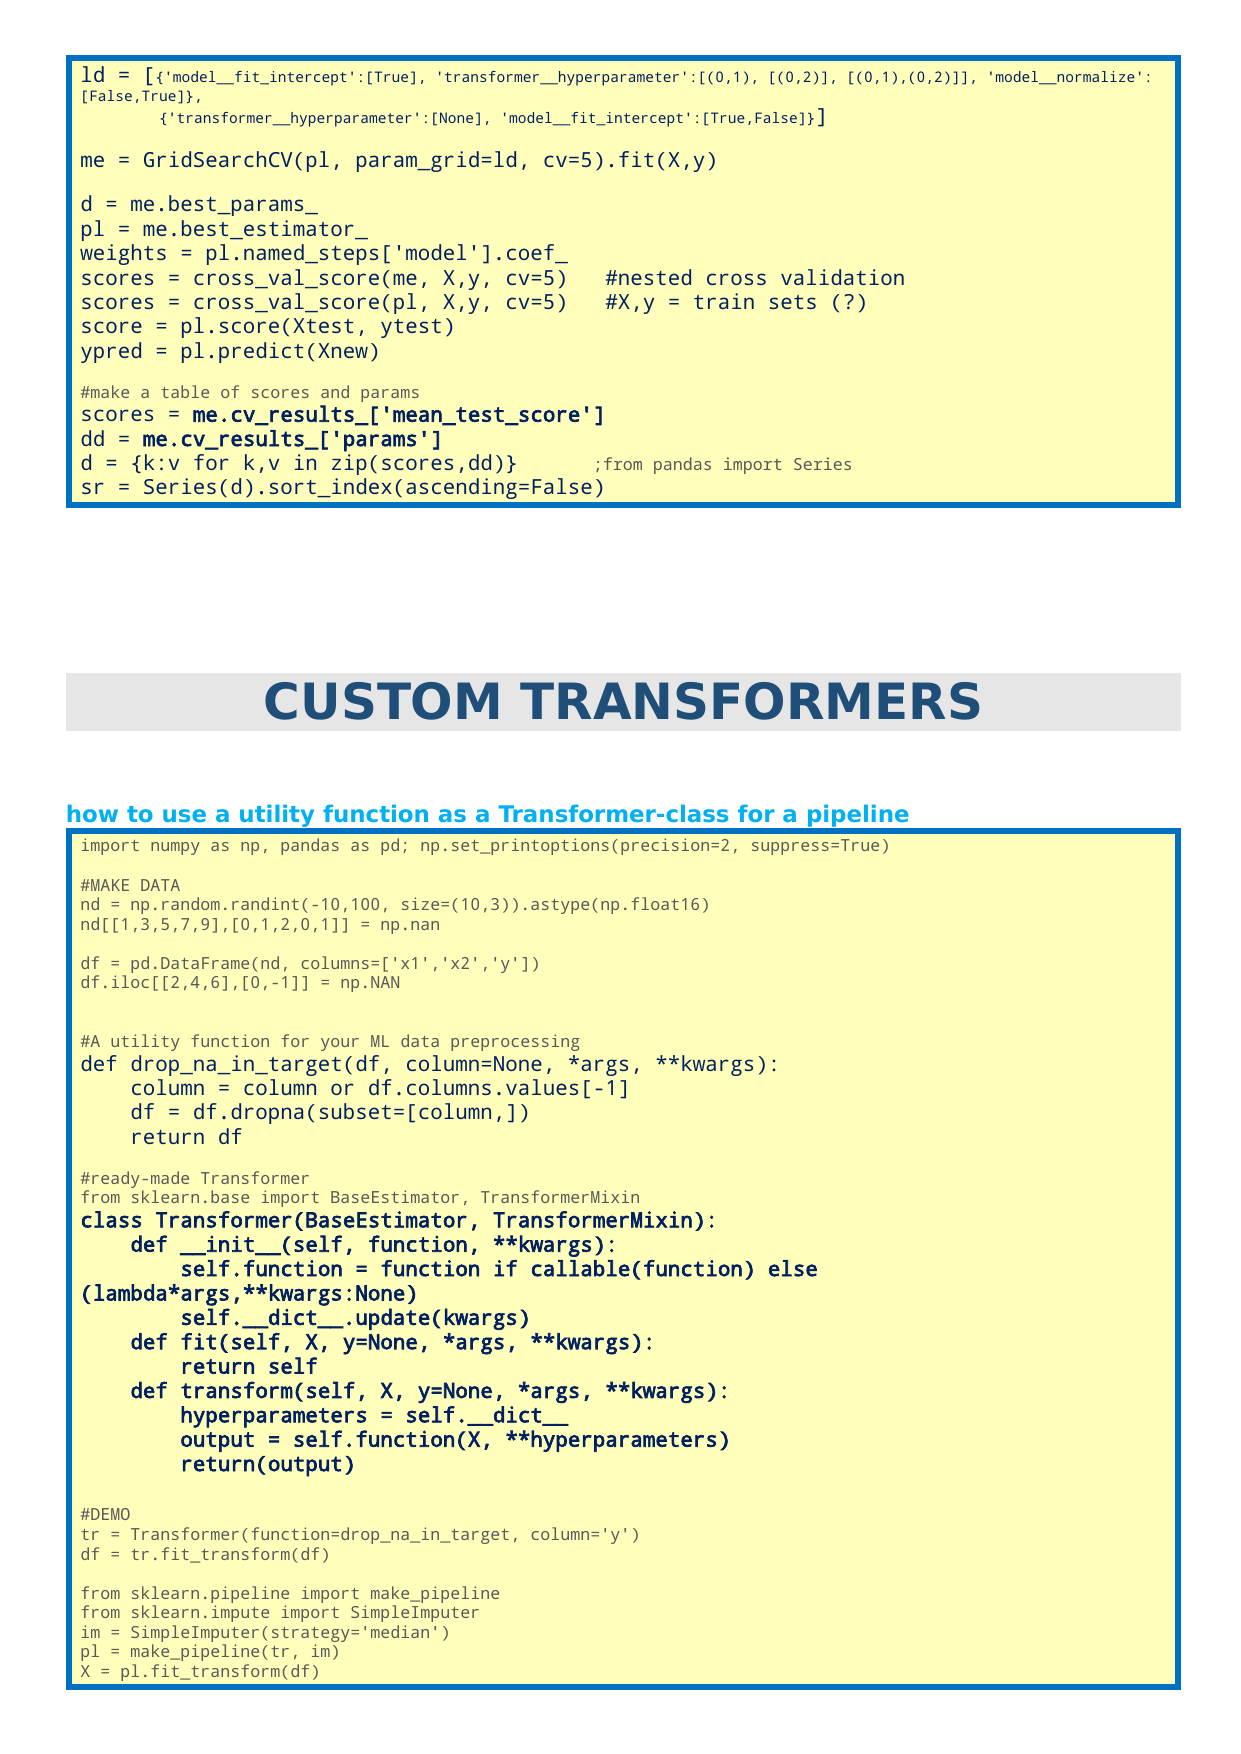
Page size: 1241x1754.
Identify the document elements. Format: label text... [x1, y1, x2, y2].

text me = GridSearchCV(pl, param_grid=ld, cv=5).fit(X,y) [72, 140, 1175, 164]
text X = pl.fit_transform(df) [72, 1654, 1175, 1684]
title how to use a utility function as a Transformer-class for a pipeline [66, 801, 1181, 828]
text return self [72, 1346, 1175, 1370]
text d = me.best_params_ [72, 184, 1175, 208]
text pl = me.best_estimator_ [72, 208, 1175, 233]
text hyperparameters = self.__dict__ [72, 1394, 1175, 1419]
text weights = pl.named_steps['model'].coef_ [72, 233, 1175, 257]
text def transform(self, X, y=None, *args, **kwargs): [72, 1370, 1175, 1394]
text from sklearn.base import BaseEstimator, TransformerMixin [72, 1180, 1175, 1199]
text class Transformer(BaseEstimator, TransformerMixin): [72, 1199, 1175, 1224]
text df = df.dropna(subset=[column,]) [72, 1092, 1175, 1116]
text #MAKE DATA [72, 867, 1175, 887]
text scores = cross_val_score(pl, X,y, cv=5) #X,y = train sets (?) [72, 282, 1175, 306]
text import numpy as np, pandas as pd; np.set_printoptions(precision=2, suppress=True) [72, 834, 1175, 847]
text nd[[1,3,5,7,9],[0,1,2,0,1]] = np.nan [72, 906, 1175, 926]
text {'transformer__hyperparameter':[None], 'model__fit_intercept':[True,False]}] [72, 96, 1175, 121]
text df = pd.DataFrame(nd, columns=['x1','x2','y']) [72, 945, 1175, 965]
text return df [72, 1116, 1175, 1141]
text self.function = function if callable(function) else (lambda*args,**kwargs:None) [72, 1248, 1175, 1297]
text score = pl.score(Xtest, ytest) [72, 306, 1175, 330]
text sr = Series(d).sort_index(ascending=False) [72, 467, 1175, 502]
text im = SimpleImputer(strategy='median') [72, 1614, 1175, 1634]
text from sklearn.pipeline import make_pipeline [72, 1575, 1175, 1595]
text return(output) [72, 1443, 1175, 1468]
text df.iloc[[2,4,6],[0,-1]] = np.NAN [72, 965, 1175, 984]
text nd = np.random.randint(-10,100, size=(10,3)).astype(np.float16) [72, 887, 1175, 906]
text output = self.function(X, **hyperparameters) [72, 1419, 1175, 1443]
text self.__dict__.update(kwargs) [72, 1297, 1175, 1321]
subtitle CUSTOM TRANSFORMERS [66, 673, 1181, 731]
text #ready-made Transformer [72, 1160, 1175, 1180]
text #DEMO [72, 1497, 1175, 1517]
text scores = me.cv_results_['mean_test_score'] [72, 394, 1175, 418]
text ypred = pl.predict(Xnew) [72, 330, 1175, 355]
text column = column or df.columns.values[-1] [72, 1068, 1175, 1092]
text #make a table of scores and params [72, 374, 1175, 394]
text ld = [{'model__fit_intercept':[True], 'transformer__hyperparameter':[(0,1), [(0,2)], [(0,1),(0,2)]], 'model__normalize':[False,True]}, [72, 61, 1175, 96]
text d = {k:v for k,v in zip(scores,dd)} ;from pandas import Series [72, 443, 1175, 467]
text df = tr.fit_transform(df) [72, 1536, 1175, 1556]
text def __init__(self, function, **kwargs): [72, 1224, 1175, 1248]
text def drop_na_in_target(df, column=None, *args, **kwargs): [72, 1043, 1175, 1068]
text scores = cross_val_score(me, X,y, cv=5) #nested cross validation [72, 257, 1175, 282]
text tr = Transformer(function=drop_na_in_target, column='y') [72, 1517, 1175, 1536]
text dd = me.cv_results_['params'] [72, 418, 1175, 443]
text def fit(self, X, y=None, *args, **kwargs): [72, 1321, 1175, 1346]
text pl = make_pipeline(tr, im) [72, 1634, 1175, 1654]
text #A utility function for your ML data preprocessing [72, 1024, 1175, 1043]
text from sklearn.impute import SimpleImputer [72, 1595, 1175, 1614]
